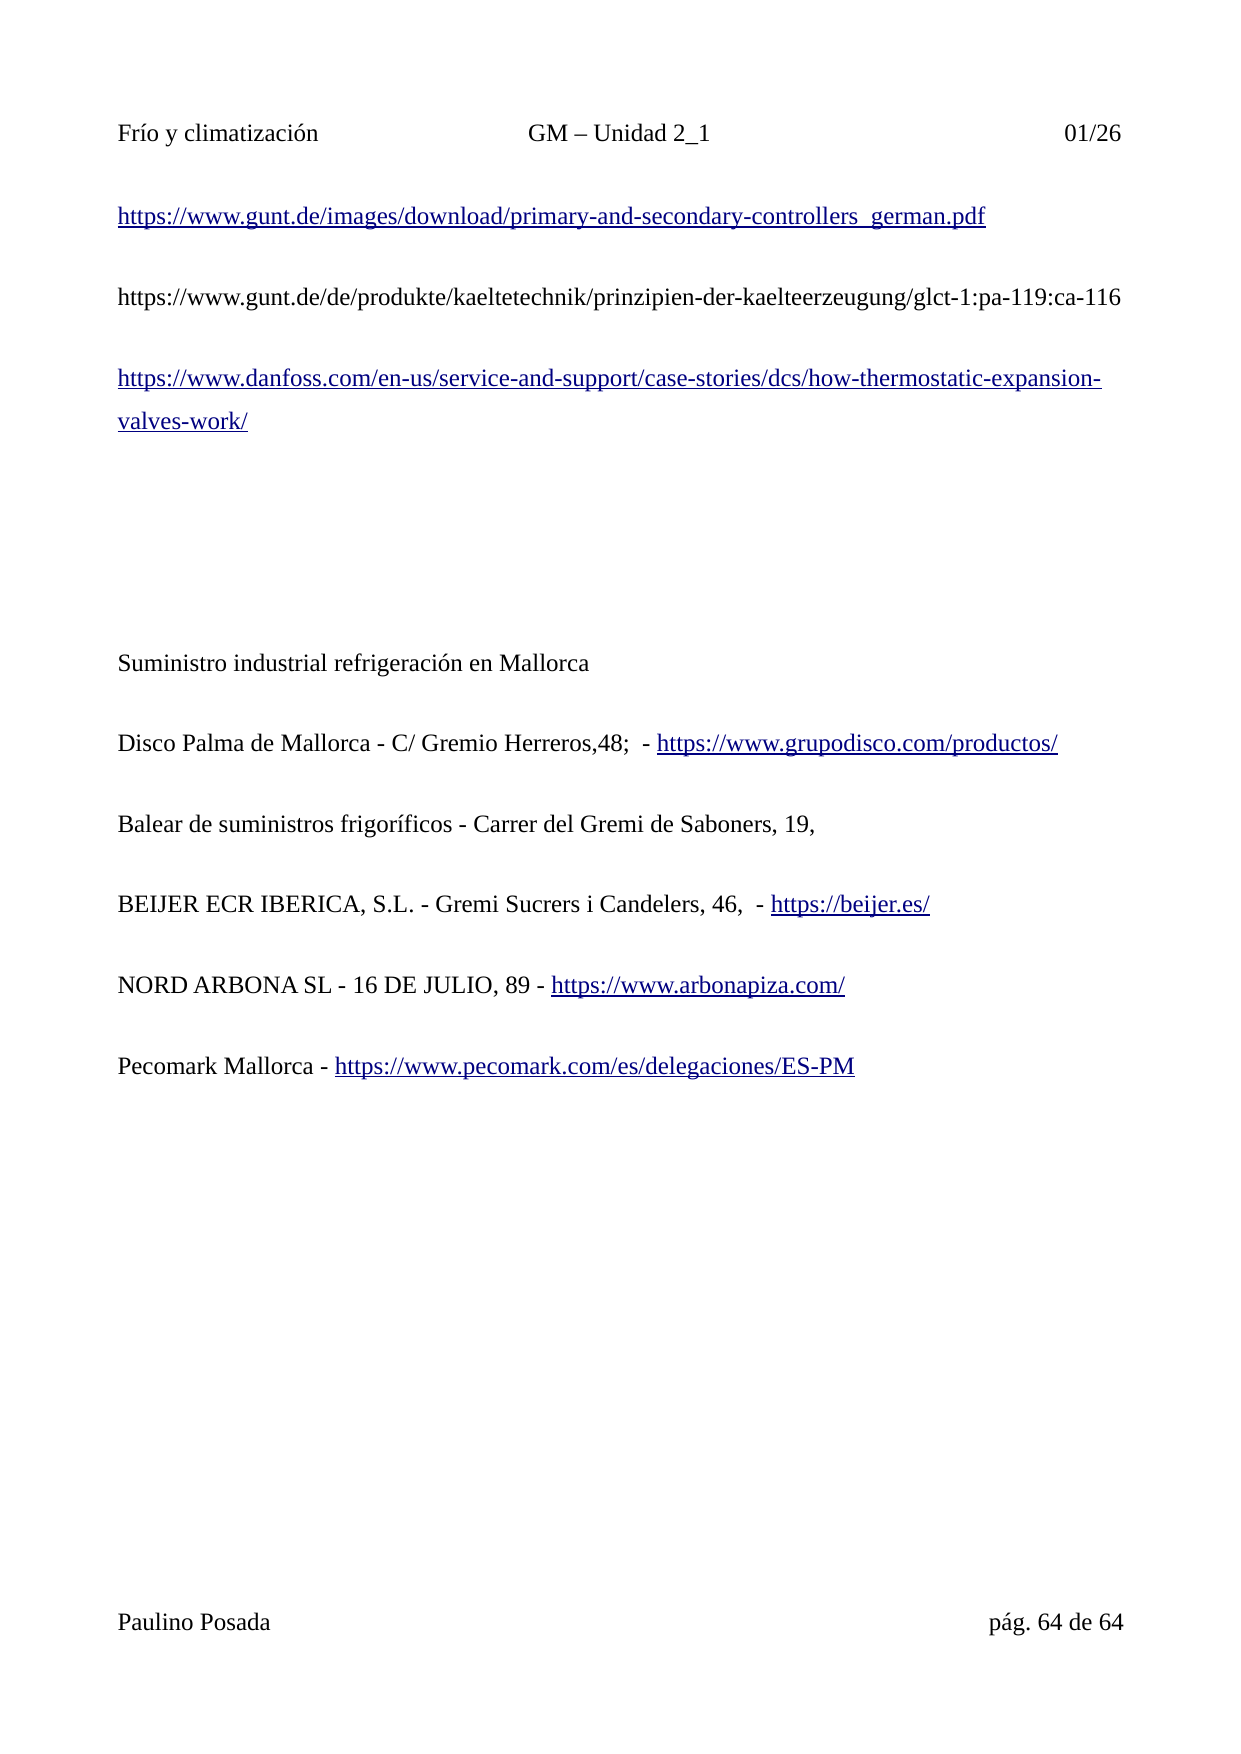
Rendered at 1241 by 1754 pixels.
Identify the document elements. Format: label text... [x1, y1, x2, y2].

text BEIJER ECR IBERICA, S.L. - Gremi Sucrers i Candelers, 46, - https://beijer.es/ [117, 889, 1123, 918]
text Pecomark Mallorca - https://www.pecomark.com/es/delegaciones/ES-PM [117, 1051, 1123, 1079]
text https://www.gunt.de/de/produkte/kaeltetechnik/prinzipien-der-kaelteerzeugung/glct-1:pa-119:ca-116 [117, 282, 1123, 311]
text Disco Palma de Mallorca - C/ Gremio Herreros,48; - https://www.grupodisco.com/productos/ [117, 728, 1123, 757]
text NORD ARBONA SL - 16 DE JULIO, 89 - https://www.arbonapiza.com/ [117, 970, 1123, 999]
text Balear de suministros frigoríficos - Carrer del Gremi de Saboners, 19, [117, 809, 1123, 838]
text Suministro industrial refrigeración en Mallorca [117, 648, 1123, 676]
text https://www.gunt.de/images/download/primary-and-secondary-controllers_german.pdf [117, 201, 1123, 230]
text https://www.danfoss.com/en-us/service-and-support/case-stories/dcs/how-thermostatic-expansion-valves-work/ [117, 363, 1123, 434]
